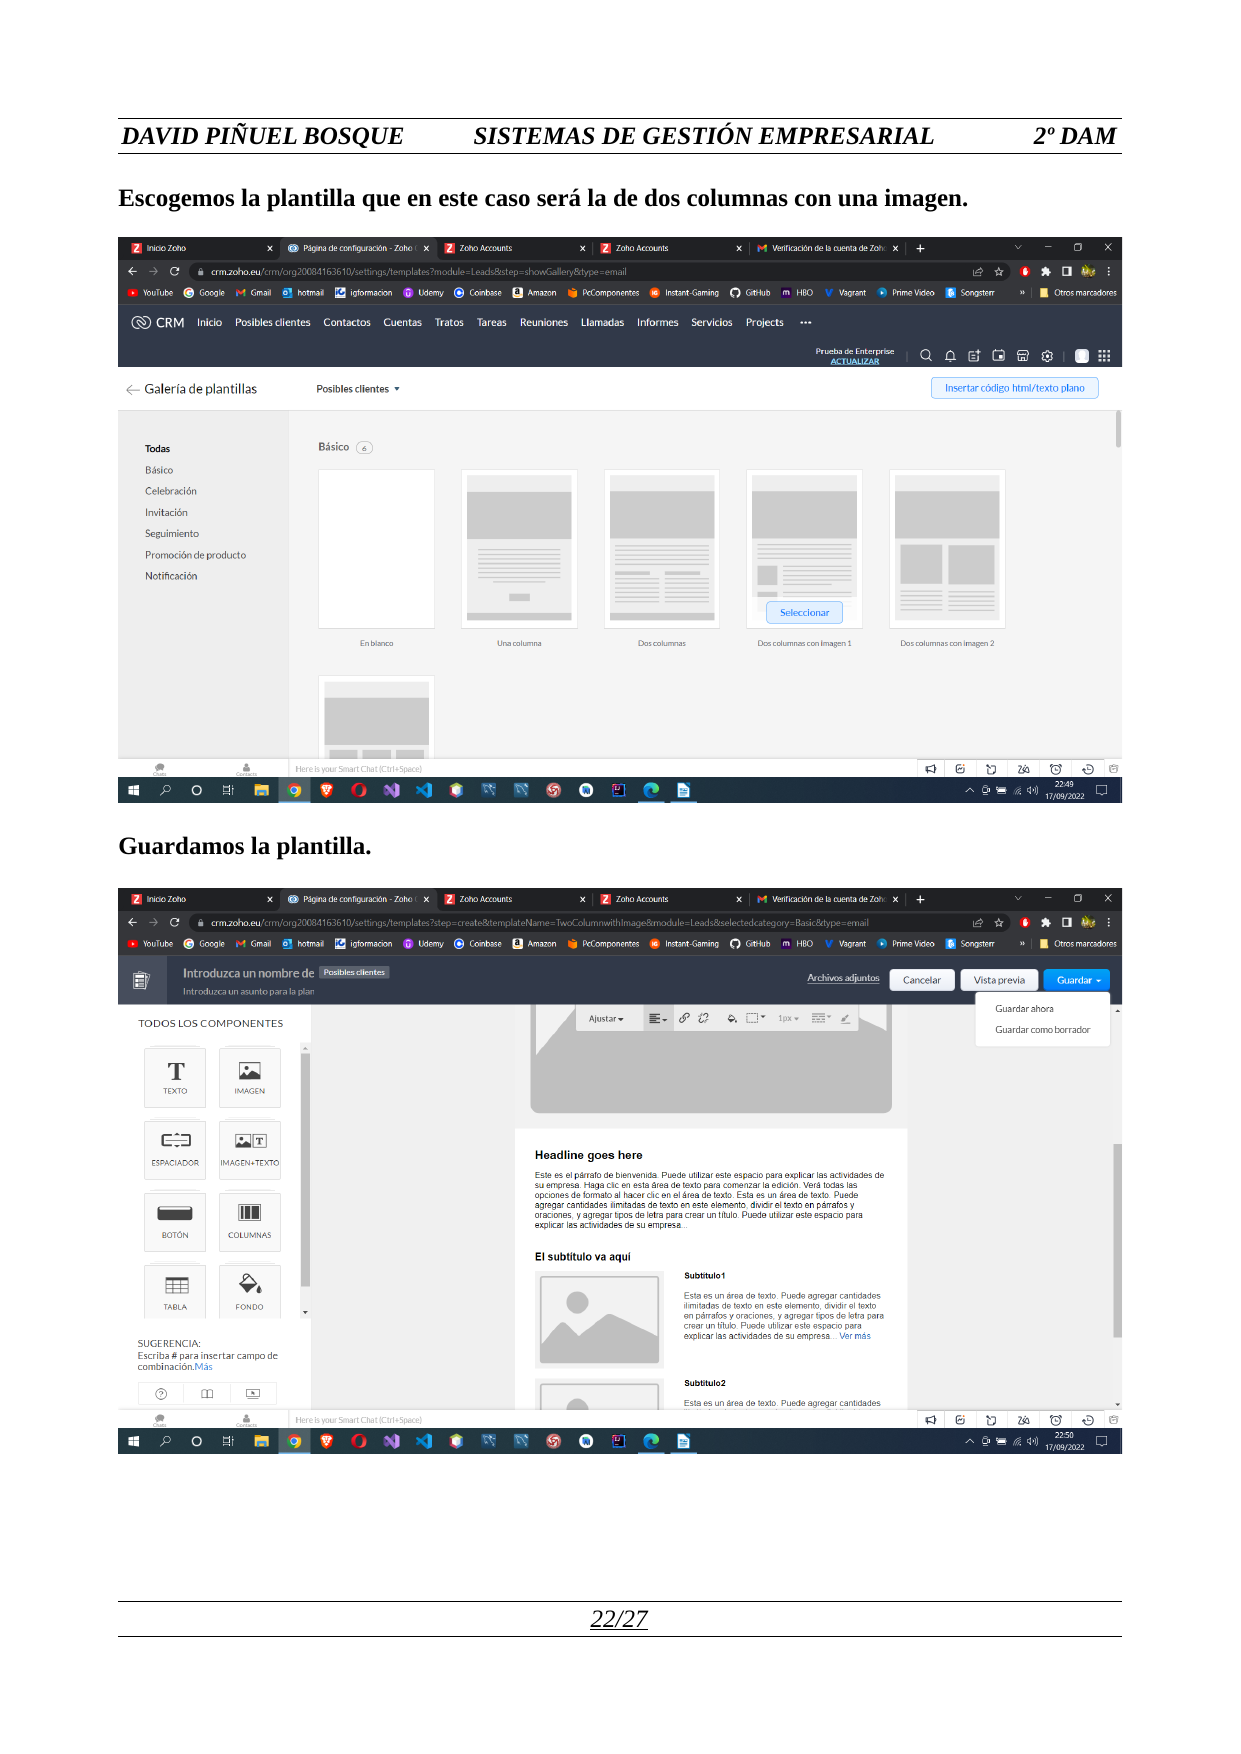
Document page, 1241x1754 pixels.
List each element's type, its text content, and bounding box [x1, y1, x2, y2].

picture [118, 237, 1123, 803]
text Escogemos la plantilla que en este caso será la de dos columnas con una imagen. [118, 183, 1122, 211]
picture [118, 888, 1123, 1454]
text Guardamos la plantilla. [118, 831, 1122, 860]
